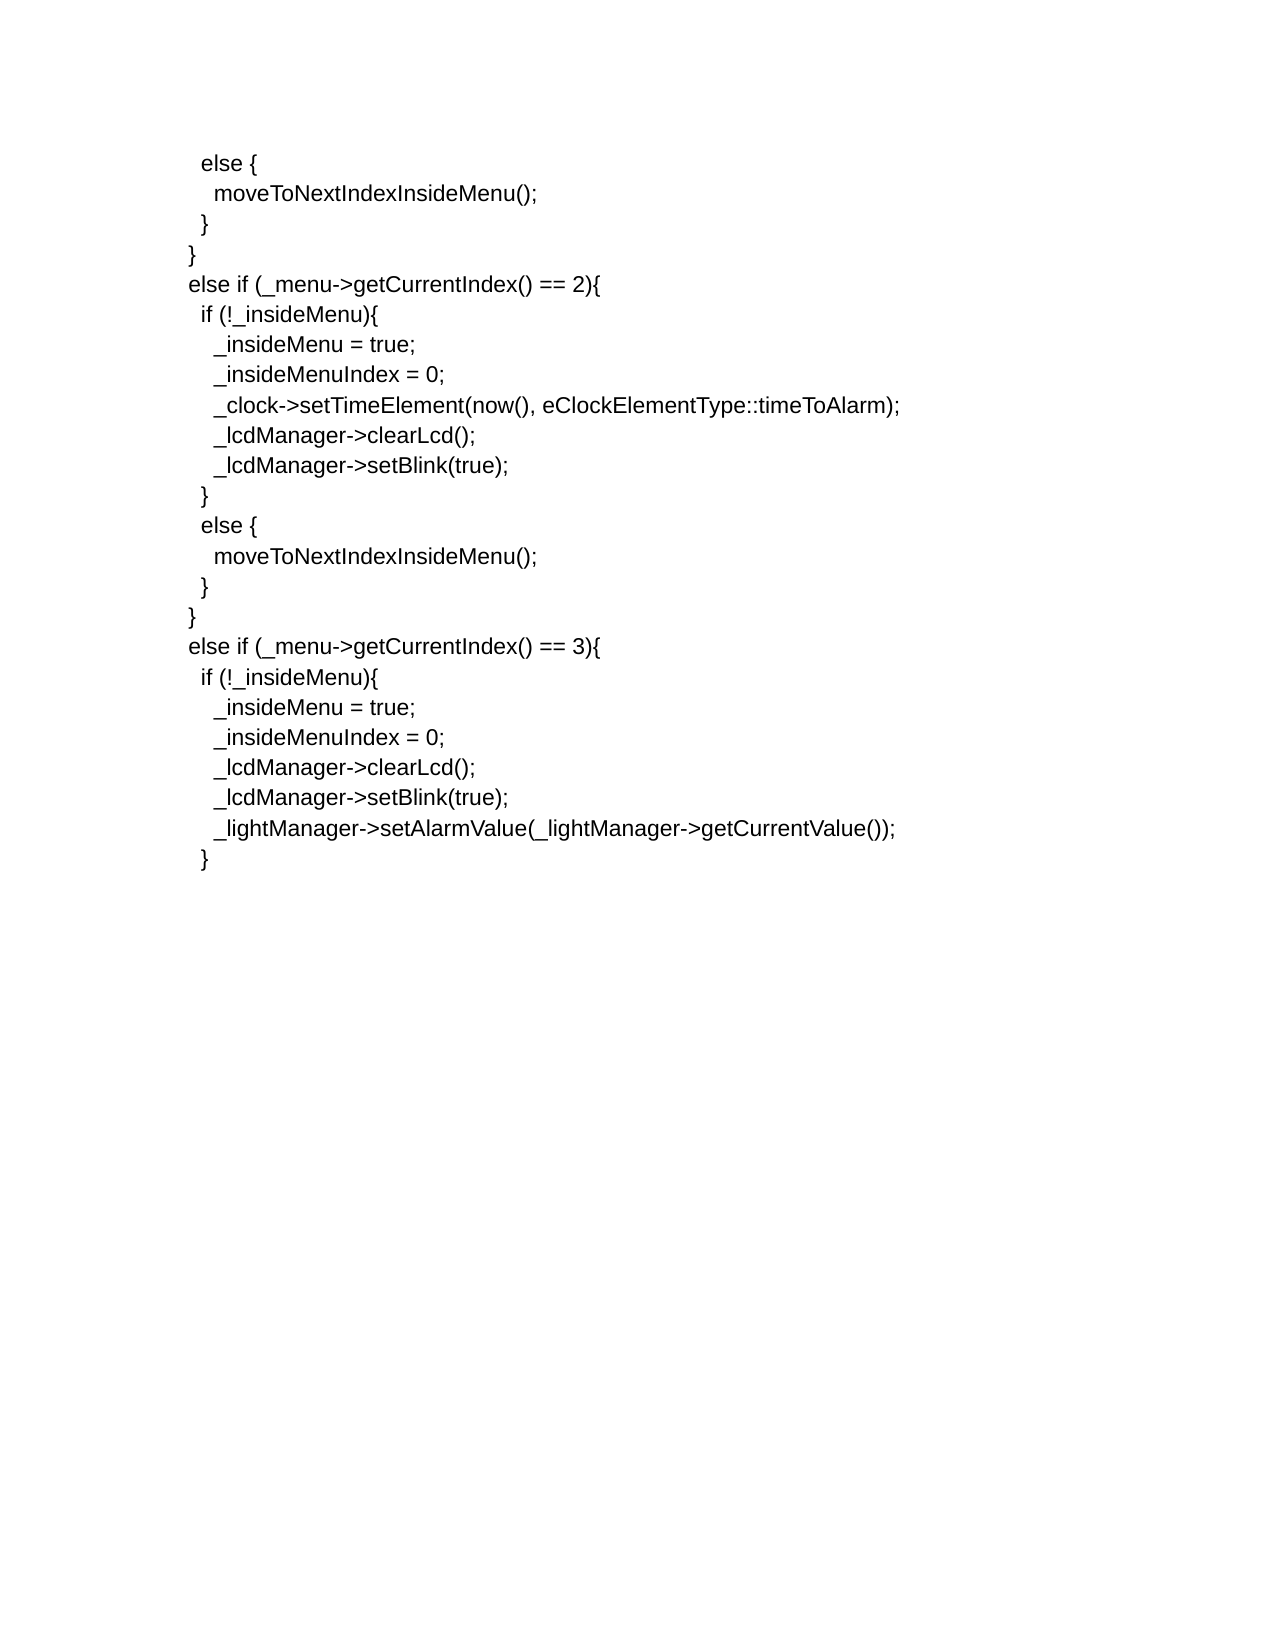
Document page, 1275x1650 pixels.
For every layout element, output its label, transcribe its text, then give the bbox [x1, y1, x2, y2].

text _insideMenuIndex = 0; [150, 724, 1125, 750]
text _lightManager->setAlarmValue(_lightManager->getCurrentValue()); [150, 814, 1125, 841]
text if (!_insideMenu){ [150, 301, 1125, 327]
text _lcdManager->clearLcd(); [150, 422, 1125, 448]
text _clock->setTimeElement(now(), eClockElementType::timeToAlarm); [150, 392, 1125, 418]
text } [150, 603, 1125, 629]
text } [150, 845, 1125, 871]
text } [150, 210, 1125, 237]
text } [150, 482, 1125, 509]
text else if (_menu->getCurrentIndex() == 2){ [150, 271, 1125, 297]
text _insideMenu = true; [150, 331, 1125, 358]
text } [150, 573, 1125, 599]
text _lcdManager->setBlink(true); [150, 784, 1125, 811]
text } [150, 241, 1125, 267]
text else if (_menu->getCurrentIndex() == 3){ [150, 633, 1125, 660]
text else { [150, 512, 1125, 539]
text moveToNextIndexInsideMenu(); [150, 543, 1125, 569]
text _lcdManager->clearLcd(); [150, 754, 1125, 781]
text _insideMenu = true; [150, 694, 1125, 720]
text if (!_insideMenu){ [150, 663, 1125, 690]
text _lcdManager->setBlink(true); [150, 452, 1125, 478]
text moveToNextIndexInsideMenu(); [150, 180, 1125, 207]
text _insideMenuIndex = 0; [150, 361, 1125, 388]
text else { [150, 150, 1125, 176]
